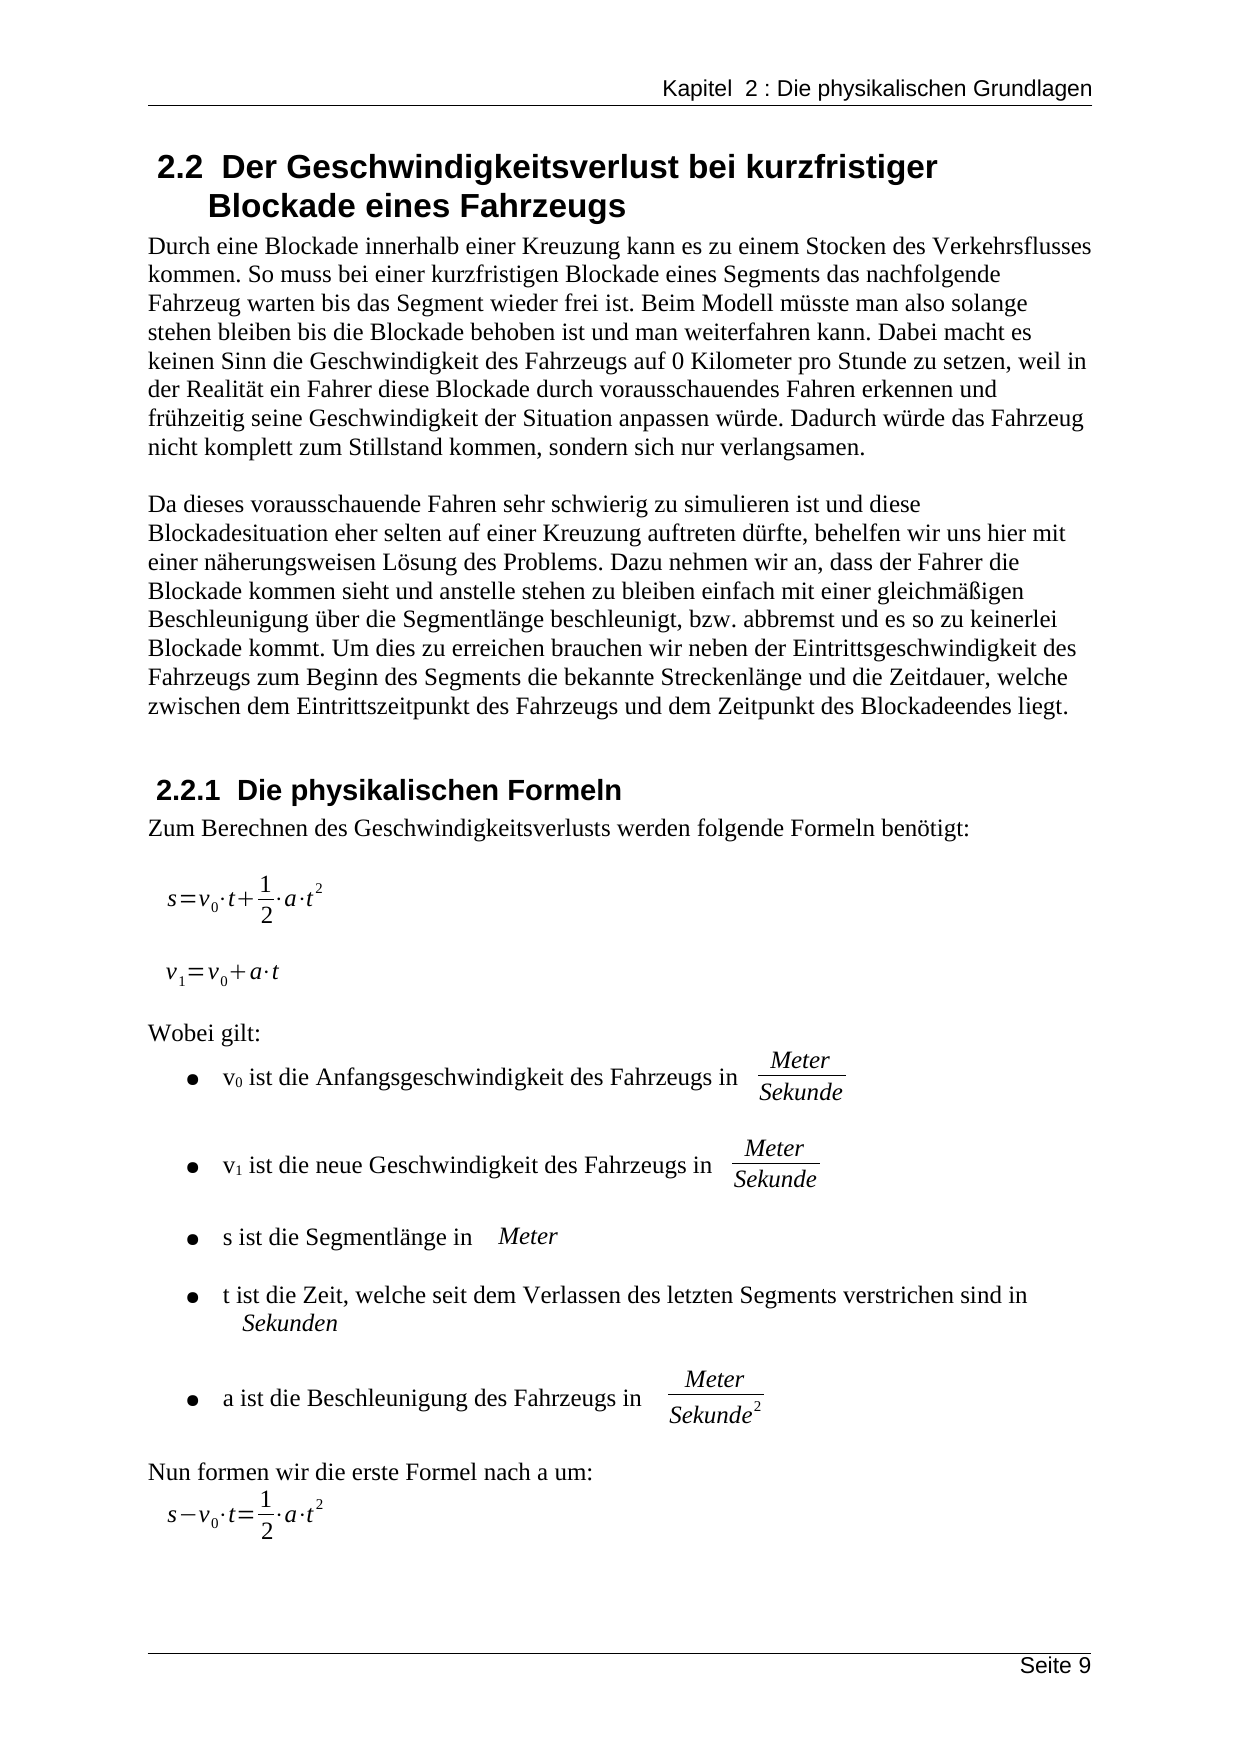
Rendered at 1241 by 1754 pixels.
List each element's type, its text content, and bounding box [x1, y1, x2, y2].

text Durch eine Blockade innerhalb einer Kreuzung kann es zu einem Stocken des Verkehrsflusses kommen. So muss bei einer kurzfristigen Blockade eines Segments das nachfolgende Fahrzeug warten bis das Segment wieder frei ist. Beim Modell müsste man also solange stehen bleiben bis die Blockade behoben ist und man weiterfahren kann. Dabei macht es keinen Sinn die Geschwindigkeit des Fahrzeugs auf 0 Kilometer pro Stunde zu setzen, weil in der Realität ein Fahrer diese Blockade durch vorausschauendes Fahren erkennen und frühzeitig seine Geschwindigkeit der Situation anpassen würde. Dadurch würde das Fahrzeug nicht komplett zum Stillstand kommen, sondern sich nur verlangsamen. [148, 231, 1092, 461]
list v0 ist die Anfangsgeschwindigkeit des Fahrzeugs in [185, 1047, 1092, 1134]
text Da dieses vorausschauende Fahren sehr schwierig zu simulieren ist und diese Blockadesituation eher selten auf einer Kreuzung auftreten dürfte, behelfen wir uns hier mit einer näherungsweisen Lösung des Problems. Dazu nehmen wir an, dass der Fahrer die Blockade kommen sieht und anstelle stehen zu bleiben einfach mit einer gleichmäßigen Beschleunigung über die Segmentlänge beschleunigt, bzw. abbremst und es so zu keinerlei Blockade kommt. Um dies zu erreichen brauchen wir neben der Eintrittsgeschwindigkeit des Fahrzeugs zum Beginn des Segments die bekannte Streckenlänge und die Zeitdauer, welche zwischen dem Eintrittszeitpunkt des Fahrzeugs und dem Zeitpunkt des Blockadeendes liegt. [148, 489, 1092, 719]
list t ist die Zeit, welche seit dem Verlassen des letzten Segments verstrichen sind in [185, 1280, 1092, 1366]
text Zum Berechnen des Geschwindigkeitsverlusts werden folgende Formeln benötigt: [148, 813, 1092, 842]
text Nun formen wir die erste Formel nach a um: [148, 1457, 1092, 1486]
subtitle Der Geschwindigkeitsverlust bei kurzfristiger Blockade eines Fahrzeugs [148, 148, 1092, 224]
subtitle Die physikalischen Formeln [148, 773, 1092, 807]
text Wobei gilt: [148, 1018, 1092, 1047]
list a ist die Beschleunigung des Fahrzeugs in [185, 1366, 1092, 1428]
list s ist die Segmentlänge in [185, 1222, 1092, 1280]
list v1 ist die neue Geschwindigkeit des Fahrzeugs in [185, 1134, 1092, 1222]
